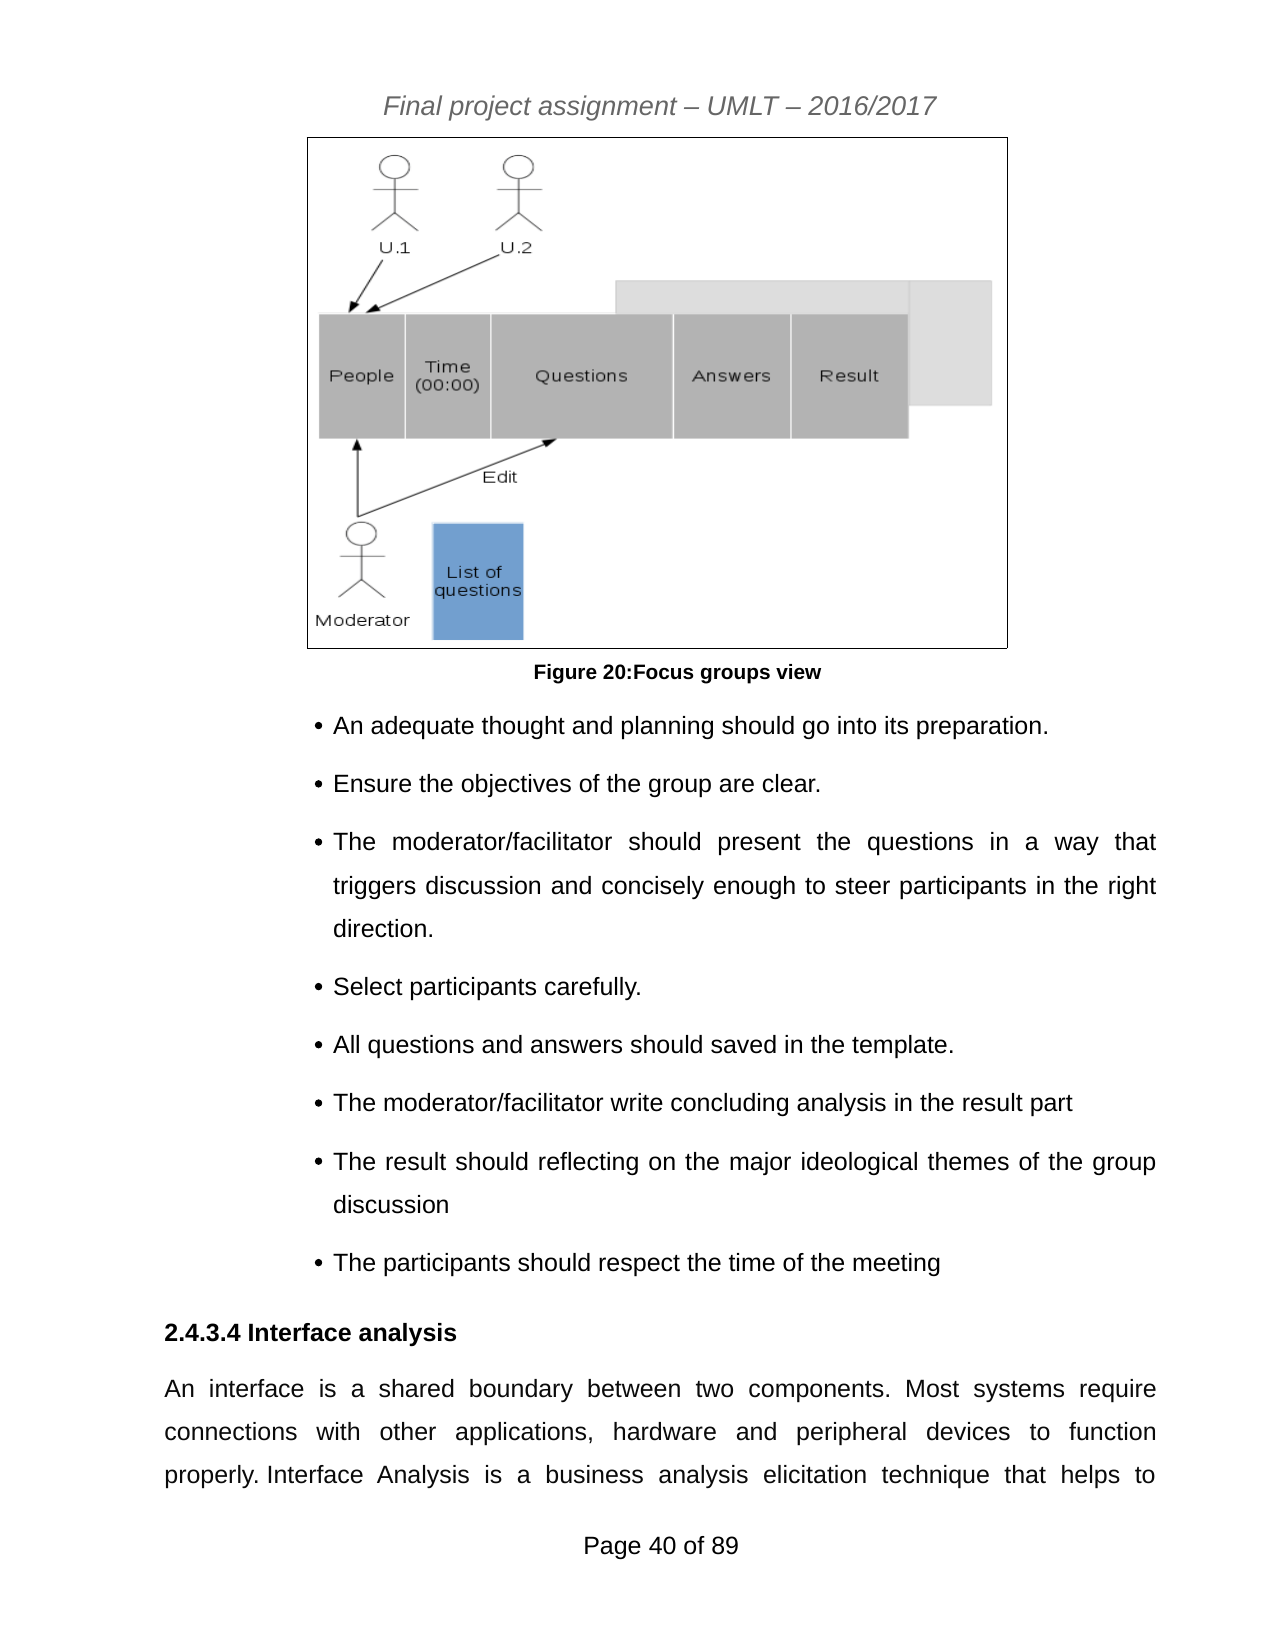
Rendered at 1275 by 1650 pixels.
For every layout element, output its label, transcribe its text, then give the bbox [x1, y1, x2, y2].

list Select participants carefully. [314, 972, 1158, 1001]
list The participants should respect the time of the meeting [314, 1248, 1158, 1277]
list All questions and answers should saved in the template. [314, 1030, 1158, 1059]
subtitle 2.4.3.4 Interface analysis [164, 1318, 1158, 1347]
list Ensure the objectives of the group are clear. [314, 769, 1158, 798]
list An adequate thought and planning should go into its preparation. [314, 711, 1158, 740]
list The moderator/facilitator write concluding analysis in the result part [314, 1088, 1158, 1117]
list An interface is a shared boundary between two components. Most systems require connections with other applications, hardware and peripheral devices to function properly. Interface Analysis is a business analysis elicitation technique that helps to [164, 1374, 1158, 1489]
list The result should reflecting on the major ideological themes of the group discussion [314, 1147, 1158, 1218]
list The moderator/facilitator should present the questions in a way that triggers discussion and concisely enough to steer participants in the right direction. [314, 827, 1158, 942]
text Figure 20:Focus groups view [164, 151, 1158, 684]
picture [309, 140, 1004, 645]
text [308, 138, 1007, 648]
